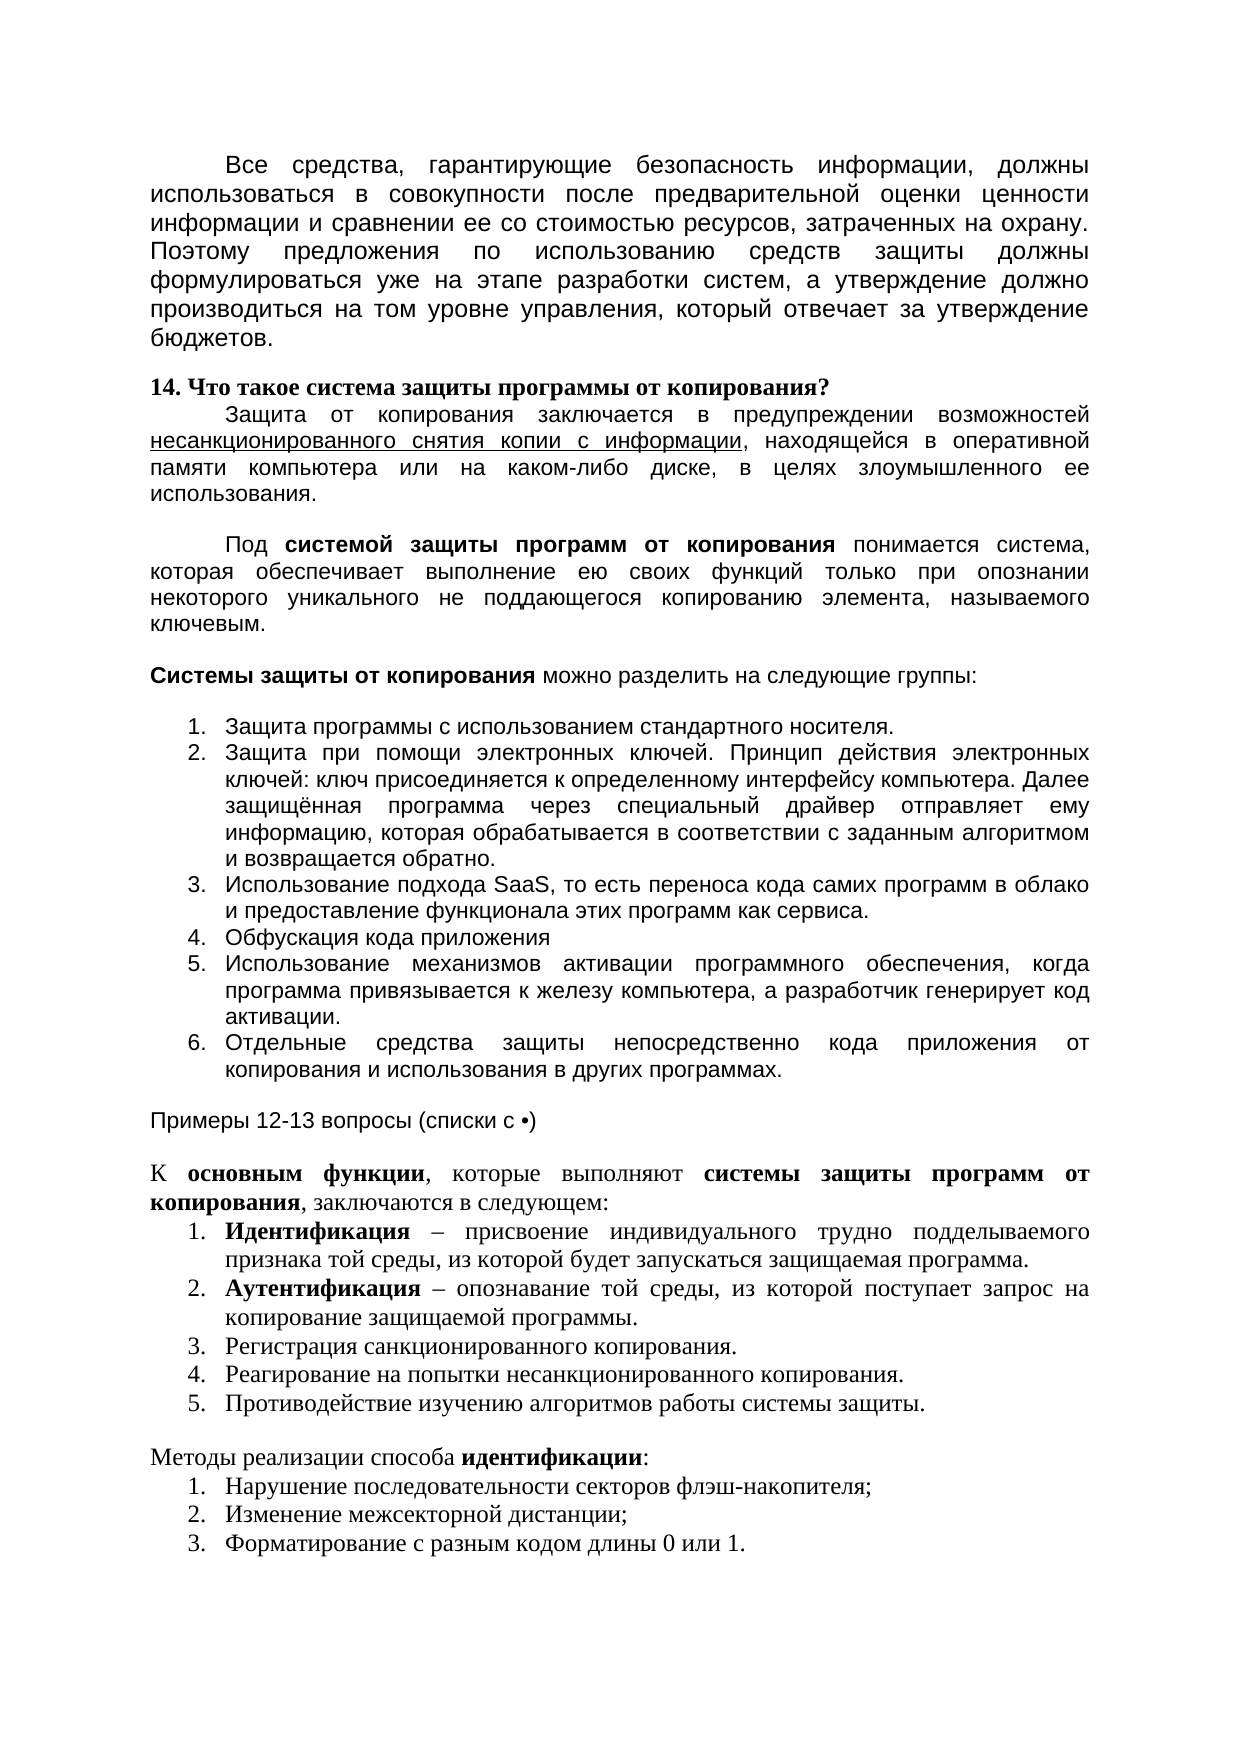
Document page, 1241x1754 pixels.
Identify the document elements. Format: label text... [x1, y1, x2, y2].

text Системы защиты от копирования можно разделить на следующие группы: [150, 662, 1090, 688]
text Защита от копирования заключается в предупреждении возможностей несанкционированного снятия копии с информации, находящейся в оперативной памяти компьютера или на каком-либо диске, в целях злоумышленного ее использования. [150, 401, 1090, 506]
list Нарушение последовательности секторов флэш-накопителя; [187, 1471, 1090, 1499]
text Примеры 12-13 вопросы (списки с •) [150, 1107, 1090, 1133]
title 14. Что такое система защиты программы от копирования? [150, 372, 1090, 401]
list Изменение межсекторной дистанции; [187, 1499, 1090, 1528]
list Аутентификация – опознавание той среды, из которой поступает запрос на копирование защищаемой программы. [187, 1273, 1090, 1331]
list Отдельные средства защиты непосредственно кода приложения от копирования и использования в других программах. [187, 1029, 1090, 1082]
list Идентификация – присвоение индивидуального трудно подделываемого признака той среды, из которой будет запускаться защищаемая программа. [187, 1216, 1090, 1273]
list Противодействие изучению алгоритмов работы системы защиты. [187, 1388, 1090, 1417]
list Реагирование на попытки несанкционированного копирования. [187, 1359, 1090, 1388]
list Защита программы с использованием стандартного носителя. [187, 713, 1090, 739]
text К основным функции, которые выполняют системы защиты программ от копирования, заключаются в следующем: [150, 1158, 1090, 1216]
text Все средства, гарантирующие безопасность информации, должны использоваться в совокупности после предварительной оценки ценности информации и сравнении ее со стоимостью ресурсов, затраченных на охрану. Поэтому предложения по использованию средств защиты должны формулироваться уже на этапе разработки систем, а утверждение должно производиться на том уровне управления, который отвечает за утверждение бюджетов. [150, 150, 1090, 351]
text Под системой защиты программ от копирования понимается система, которая обеспечивает выполнение ею своих функций только при опознании некоторого уникального не поддающегося копированию элемента, называемого ключевым. [150, 531, 1090, 637]
list Форматирование с разным кодом длины 0 или 1. [187, 1528, 1090, 1557]
text Методы реализации способа идентификации: [150, 1442, 1090, 1471]
list Защита при помощи электронных ключей. Принцип действия электронных ключей: ключ присоединяется к определенному интерфейсу компьютера. Далее защищённая программа через специальный драйвер отправляет ему информацию, которая обрабатывается в соответствии с заданным алгоритмом и возвращается обратно. [187, 739, 1090, 871]
list Регистрация санкционированного копирования. [187, 1331, 1090, 1359]
list Использование механизмов активации программного обеспечения, когда программа привязывается к железу компьютера, а разработчик генерирует код активации. [187, 950, 1090, 1029]
list Обфускация кода приложения [187, 924, 1090, 950]
list Использование подхода SaaS, то есть переноса кода самих программ в облако и предоставление функционала этих программ как сервиса. [187, 871, 1090, 924]
